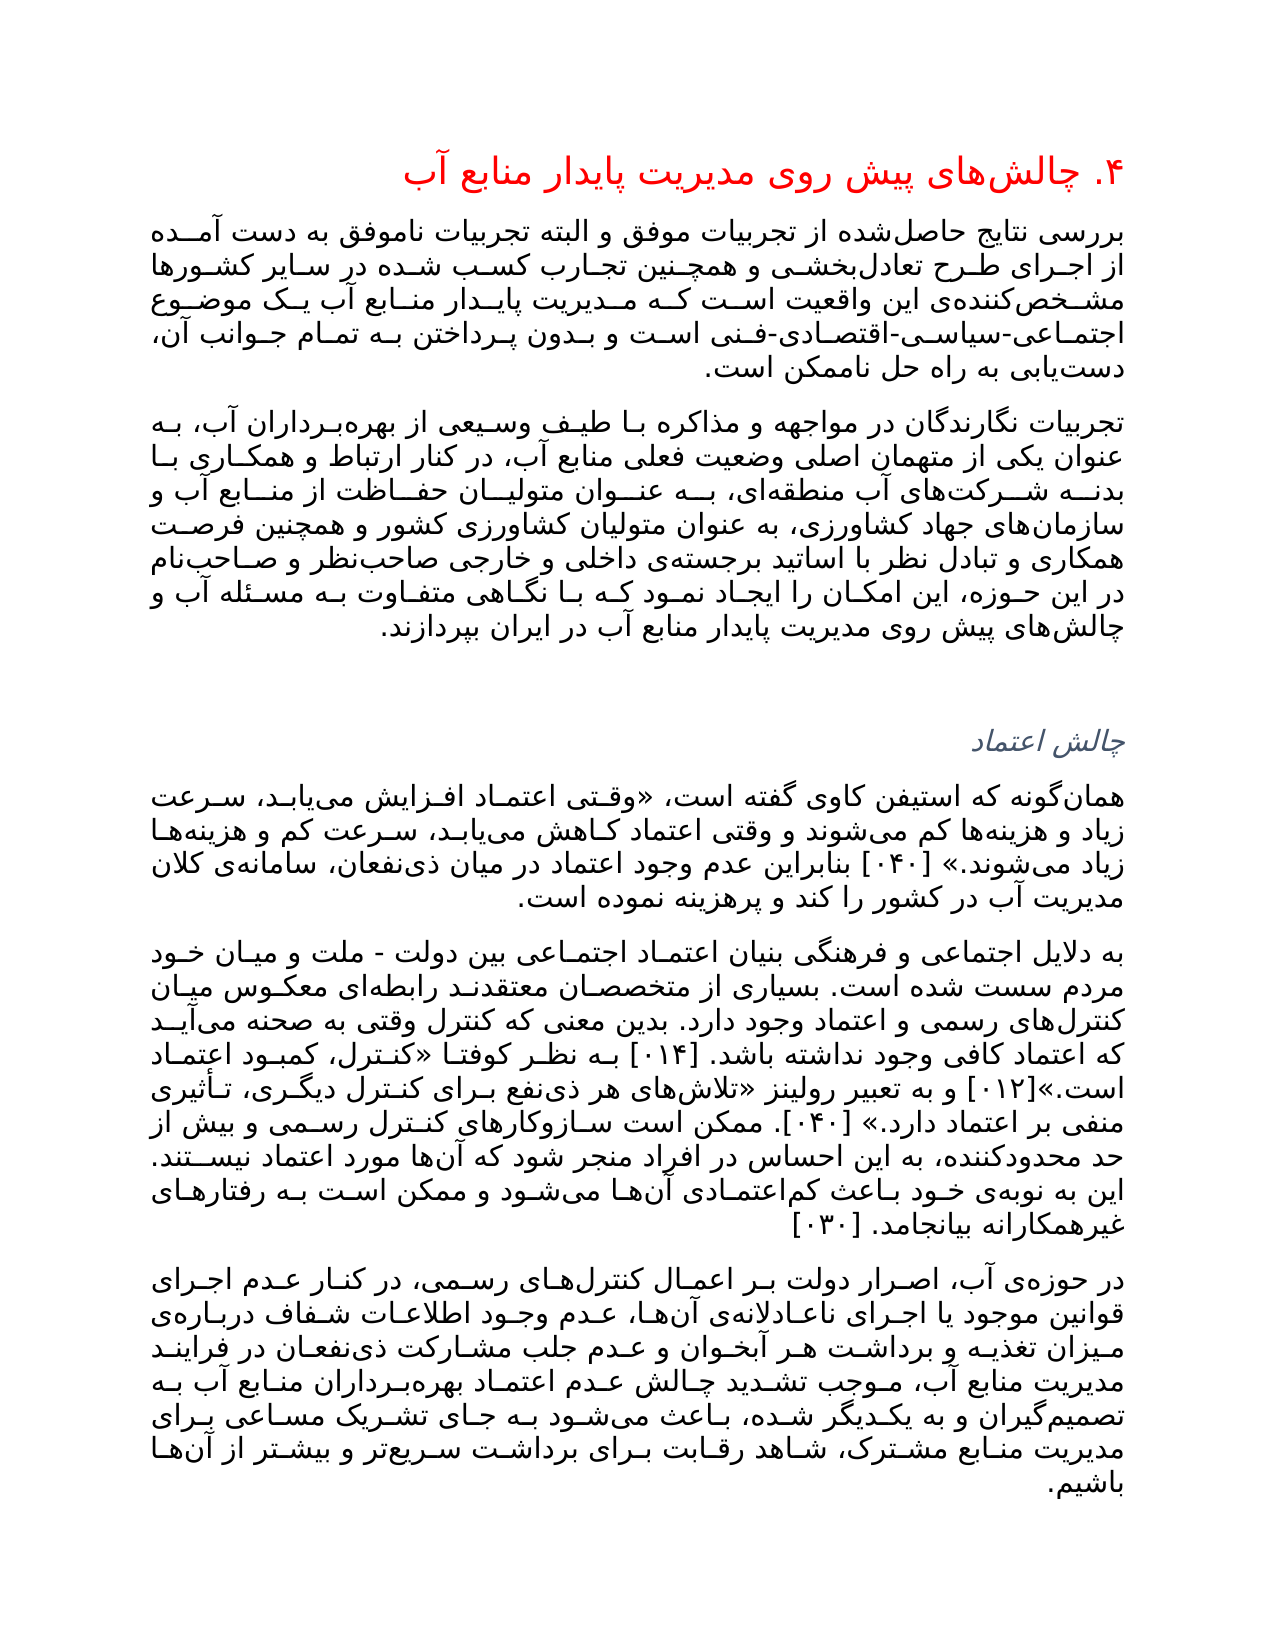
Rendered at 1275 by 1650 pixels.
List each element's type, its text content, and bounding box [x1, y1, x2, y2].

subtitle چالش اعتماد [150, 724, 1125, 758]
subtitle ۴. چالش‌های پیش روی مدیریت پایدار منابع آب [150, 150, 1125, 194]
text تجربیات نگارندگان در مواجهه و مذاکره با طیف وسیعی از بهره‌برداران آب، به عنوان یکی از متهمان اصلی وضعیت فعلی منابع آب، در کنار ارتباط و همکاری با بدنه شرکت‌های آب منطقه‌ای، به عنوان متولیان حفاظت از منابع آب و سازمان‌های جهاد کشاورزی، به عنوان متولیان کشاورزی کشور و همچنین فرصت همکاری و تبادل نظر با اساتید برجسته‌ی داخلی و خارجی صاحب‌نظر و صاحب‌نام در این حوزه، این امکان را ایجاد نمود که با نگاهی متفاوت به مسئله آب و چالش‌های پیش روی مدیریت پایدار منابع آب در ایران بپردازند. [150, 405, 1125, 643]
text به دلایل اجتماعی و فرهنگی بنیان اعتماد اجتماعی بین دولت - ملت و میان خود مردم سست شده است. بسیاری از متخصصان معتقدند رابطه‌ای معکوس میان کنترل‌های رسمی و اعتماد وجود دارد. بدین معنی که کنترل وقتی به صحنه می‌آید که اعتماد کافی وجود نداشته باشد. [۰۱۴] به نظر کوفتا «کنترل، کمبود اعتماد است.»[۰۱۲] و به تعبیر رولینز «تلاش‌های هر ذی‌نفع برای کنترل دیگری، تأثیری منفی بر اعتماد دارد.» [۰۴۰]. ممکن است سازوکارهای کنترل رسمی و بیش از حد محدودکننده، به این احساس در افراد منجر شود که آن‌ها مورد اعتماد نیستند. این به نوبه‌ی خود باعث کم‌اعتمادی آن‌ها می‌شود و ممکن است به رفتارهای غیرهمکارانه بیانجامد. [۰۳۰] [150, 936, 1125, 1241]
text در حوزه‌ی آب، اصرار دولت بر اعمال کنترل‌های رسمی، در کنار عدم اجرای قوانین موجود یا اجرای ناعادلانه‌ی آن‌ها، عدم وجود اطلاعات شفاف درباره‌ی میزان تغذیه و برداشت هر آبخوان و عدم جلب مشارکت ذی‌نفعان در فرایند مدیریت منابع آب، موجب تشدید چالش عدم اعتماد بهره‌برداران منابع آب به تصمیم‌گیران و به یکدیگر شده، باعث می‌شود به جای تشریک مساعی برای مدیریت منابع مشترک، شاهد رقابت برای برداشت سریع‌تر و بیشتر از آن‌ها باشیم. [150, 1262, 1125, 1500]
text بررسی نتایج حاصل‌شده از تجربیات موفق و البته تجربیات ناموفق به دست آمده از اجرای طرح تعادل‌بخشی و همچنین تجارب کسب شده در سایر کشورها مشخص‌کننده‌ی این واقعیت است که مدیریت پایدار منابع آب یک موضوع اجتماعی-سیاسی-اقتصادی-فنی است و بدون پرداختن به تمام جوانب آن، دست‌یابی به راه حل ناممکن است. [150, 214, 1125, 384]
text همان‌گونه که استیفن کاوی گفته است، «وقتی اعتماد افزایش می‌یابد، سرعت زیاد و هزینه‌ها کم می‌شوند و وقتی اعتماد کاهش می‌یابد، سرعت کم و هزینه‌ها زیاد می‌شوند.» [۰۴۰] بنابراین عدم وجود اعتماد در میان ذی‌نفعان، سامانه‌ی کلان مدیریت آب در کشور را کند و پرهزینه نموده است. [150, 779, 1125, 915]
